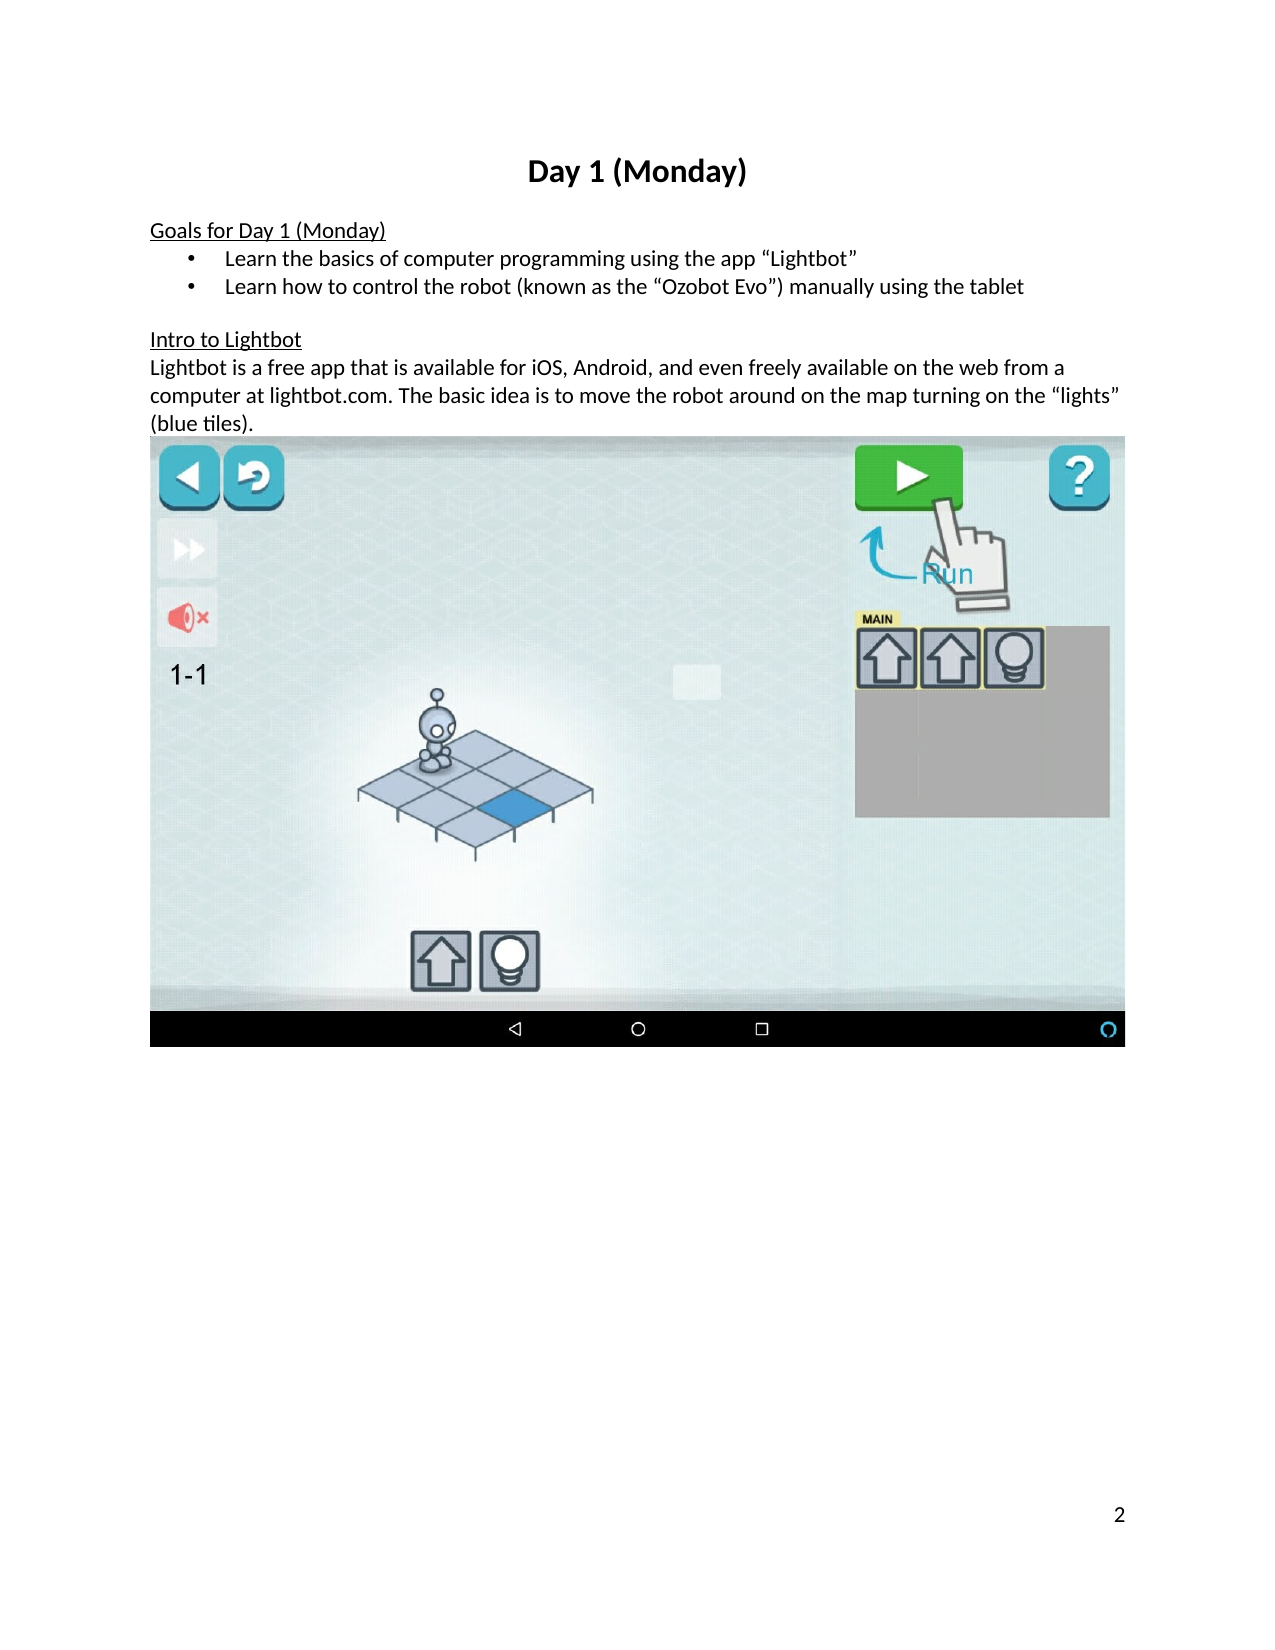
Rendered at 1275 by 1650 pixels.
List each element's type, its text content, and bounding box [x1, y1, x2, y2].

picture [150, 436, 1125, 1047]
subtitle Goals for Day 1 (Monday) [150, 216, 1125, 244]
subtitle Day 1 (Monday) [150, 150, 1125, 191]
subtitle Intro to Lightbot [150, 325, 1125, 353]
list Learn the basics of computer programming using the app “Lightbot” [187, 244, 1125, 272]
text Lightbot is a free app that is available for iOS, Android, and even freely available on the web from a computer at lightbot.com. The basic idea is to move the robot around on the map turning on the “lights” (blue tiles). [150, 353, 1125, 436]
list Learn how to control the robot (known as the “Ozobot Evo”) manually using the tablet [187, 272, 1125, 300]
